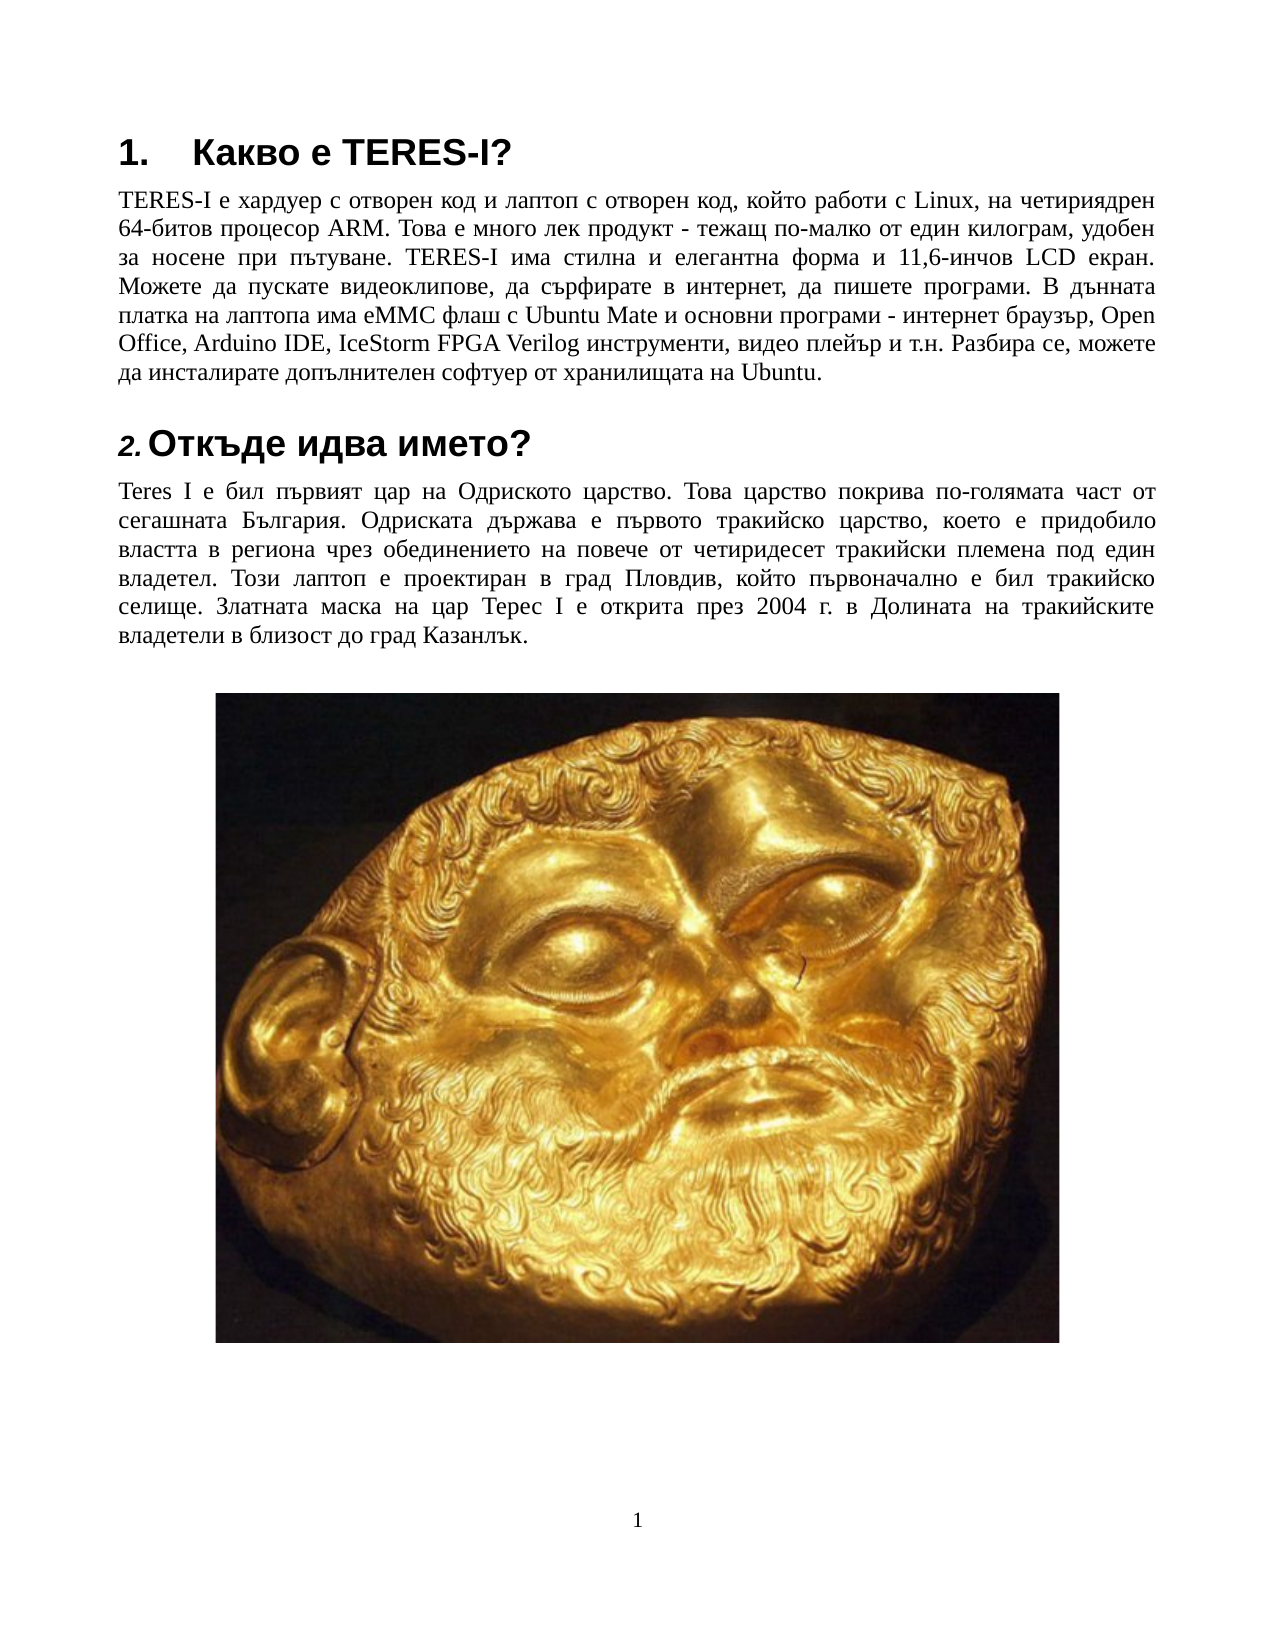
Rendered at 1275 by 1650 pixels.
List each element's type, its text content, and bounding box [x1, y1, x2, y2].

subtitle Откъде идва името? [118, 421, 1157, 464]
text TERES-I е хардуер с отворен код и лаптоп с отворен код, който работи с Linux, на четириядрен 64-битов процесор ARM. Това е много лек продукт - тежащ по-малко от един килограм, удобен за носене при пътуване. TERES-I има стилна и елегантна форма и 11,6-инчов LCD екран. Можете да пускате видеоклипове, да сърфирате в интернет, да пишете програми. В дънната платка на лаптопа има eMMC флаш с Ubuntu Mate и основни програми - интернет браузър, Open Office, Arduino IDE, IceStorm FPGA Verilog инструменти, видео плейър и т.н. Разбира се, можете да инсталирате допълнителен софтуер от хранилищата на Ubuntu. [118, 185, 1157, 386]
text Teres I е бил първият цар на Одриското царство. Това царство покрива по-голямата част от сегашната България. Одриската държава е първото тракийско царство, което е придобило властта в региона чрез обединението на повече от четиридесет тракийски племена под един владетел. Този лаптоп е проектиран в град Пловдив, който първоначално е бил тракийско селище. Златната маска на цар Терес І е открита през 2004 г. в Долината на тракийските владетели в близост до град Казанлък. [118, 476, 1157, 649]
picture [215, 693, 1060, 1343]
subtitle Какво е TERES-I? [118, 130, 1157, 173]
